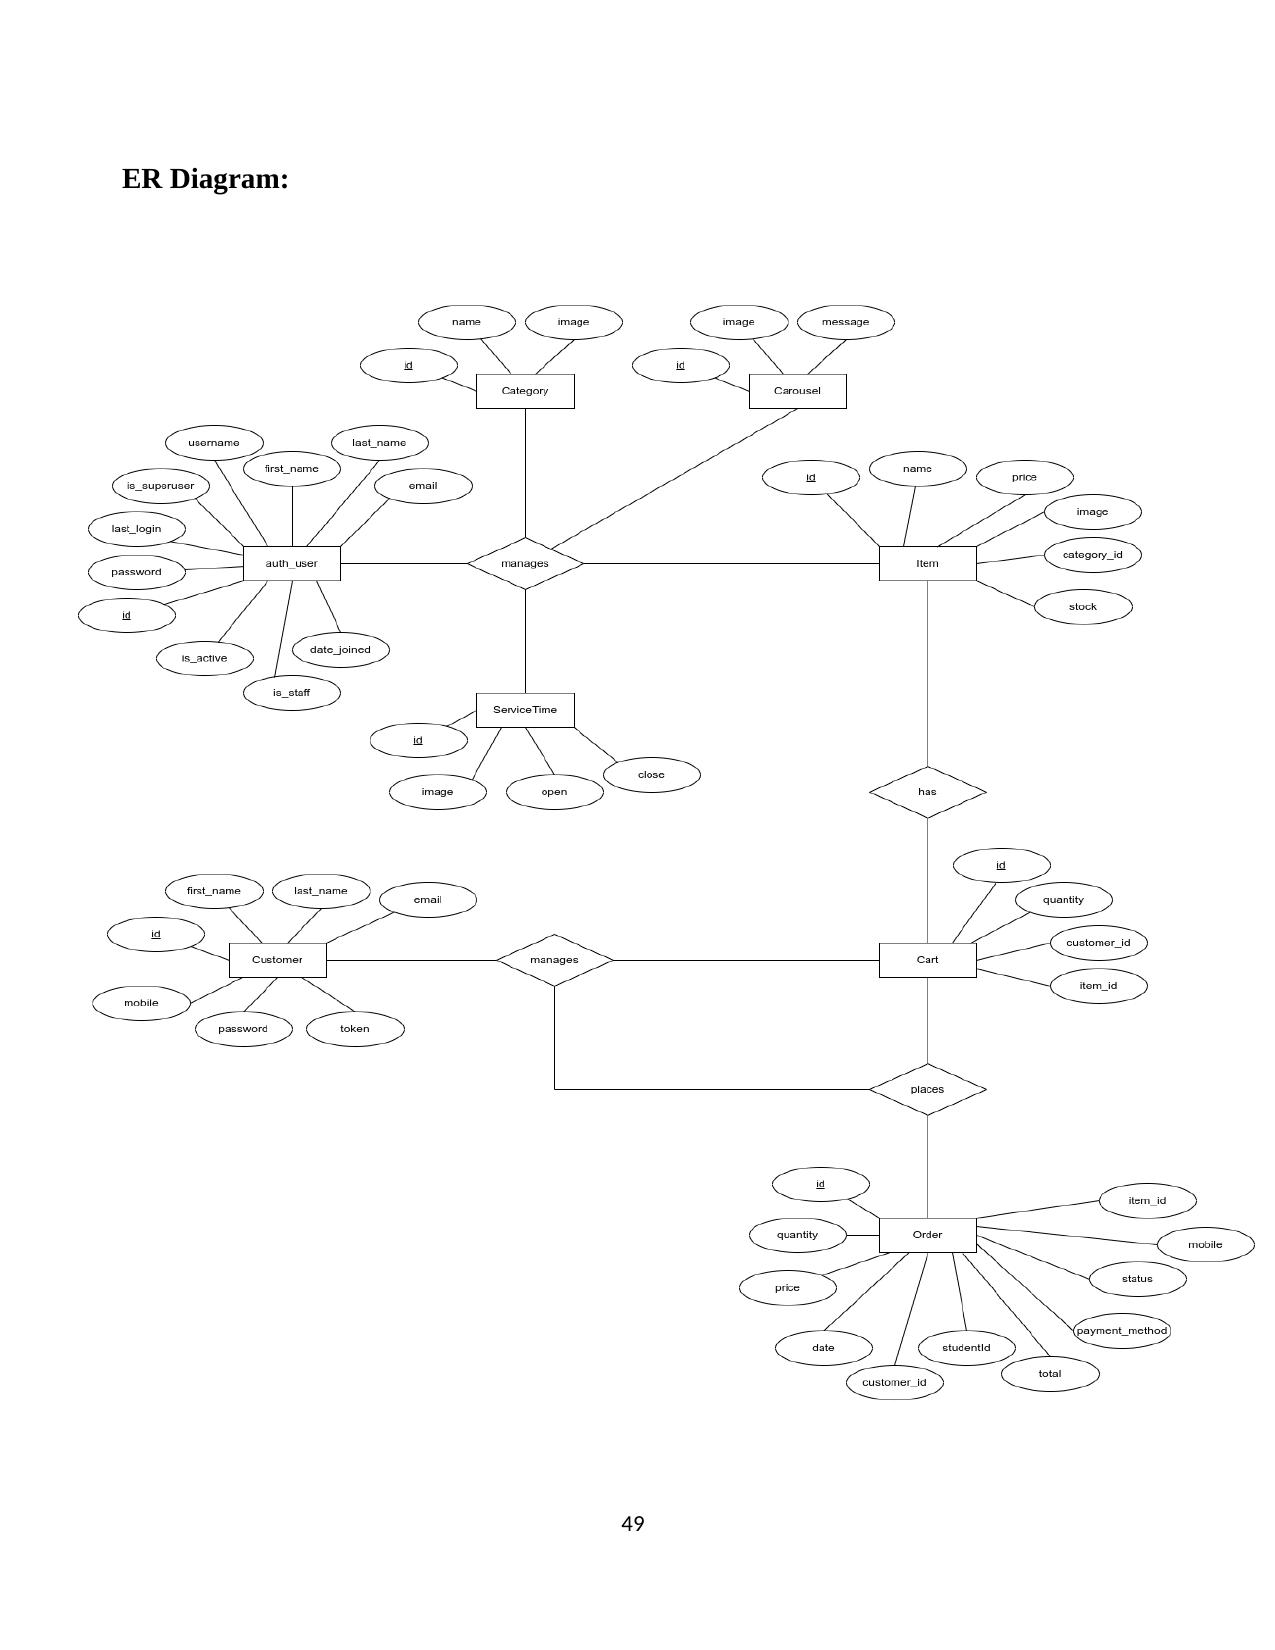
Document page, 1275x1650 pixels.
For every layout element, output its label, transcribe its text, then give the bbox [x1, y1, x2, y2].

picture [58, 288, 1275, 1418]
text ER Diagram: [122, 161, 1144, 194]
